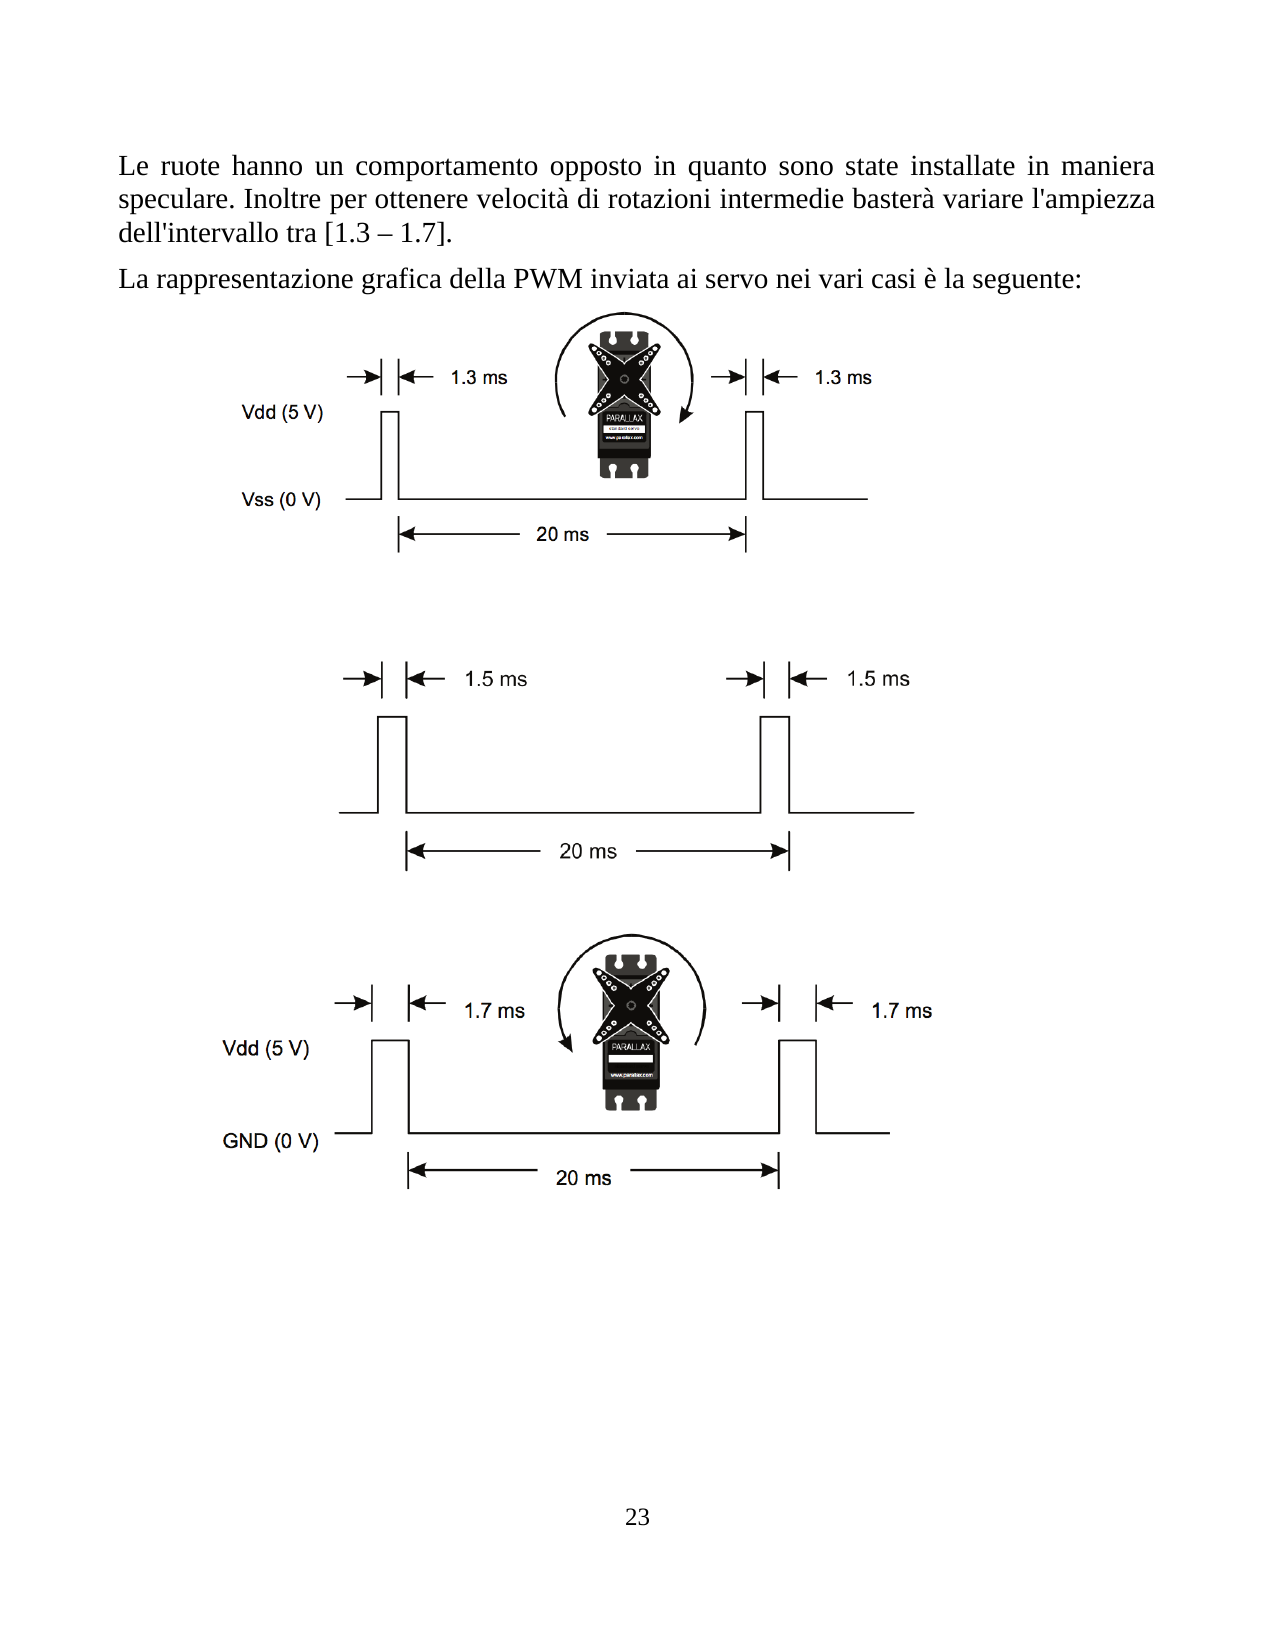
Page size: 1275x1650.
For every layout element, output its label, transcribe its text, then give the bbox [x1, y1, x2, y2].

picture [202, 918, 1004, 1208]
picture [328, 629, 948, 907]
picture [208, 303, 916, 565]
text La rappresentazione grafica della PWM inviata ai servo nei vari casi è la seguente: [118, 261, 1157, 294]
text Le ruote hanno un comportamento opposto in quanto sono state installate in maniera speculare. Inoltre per ottenere velocità di rotazioni intermedie basterà variare l'ampiezza dell'intervallo tra [1.3 – 1.7]. [118, 148, 1157, 248]
